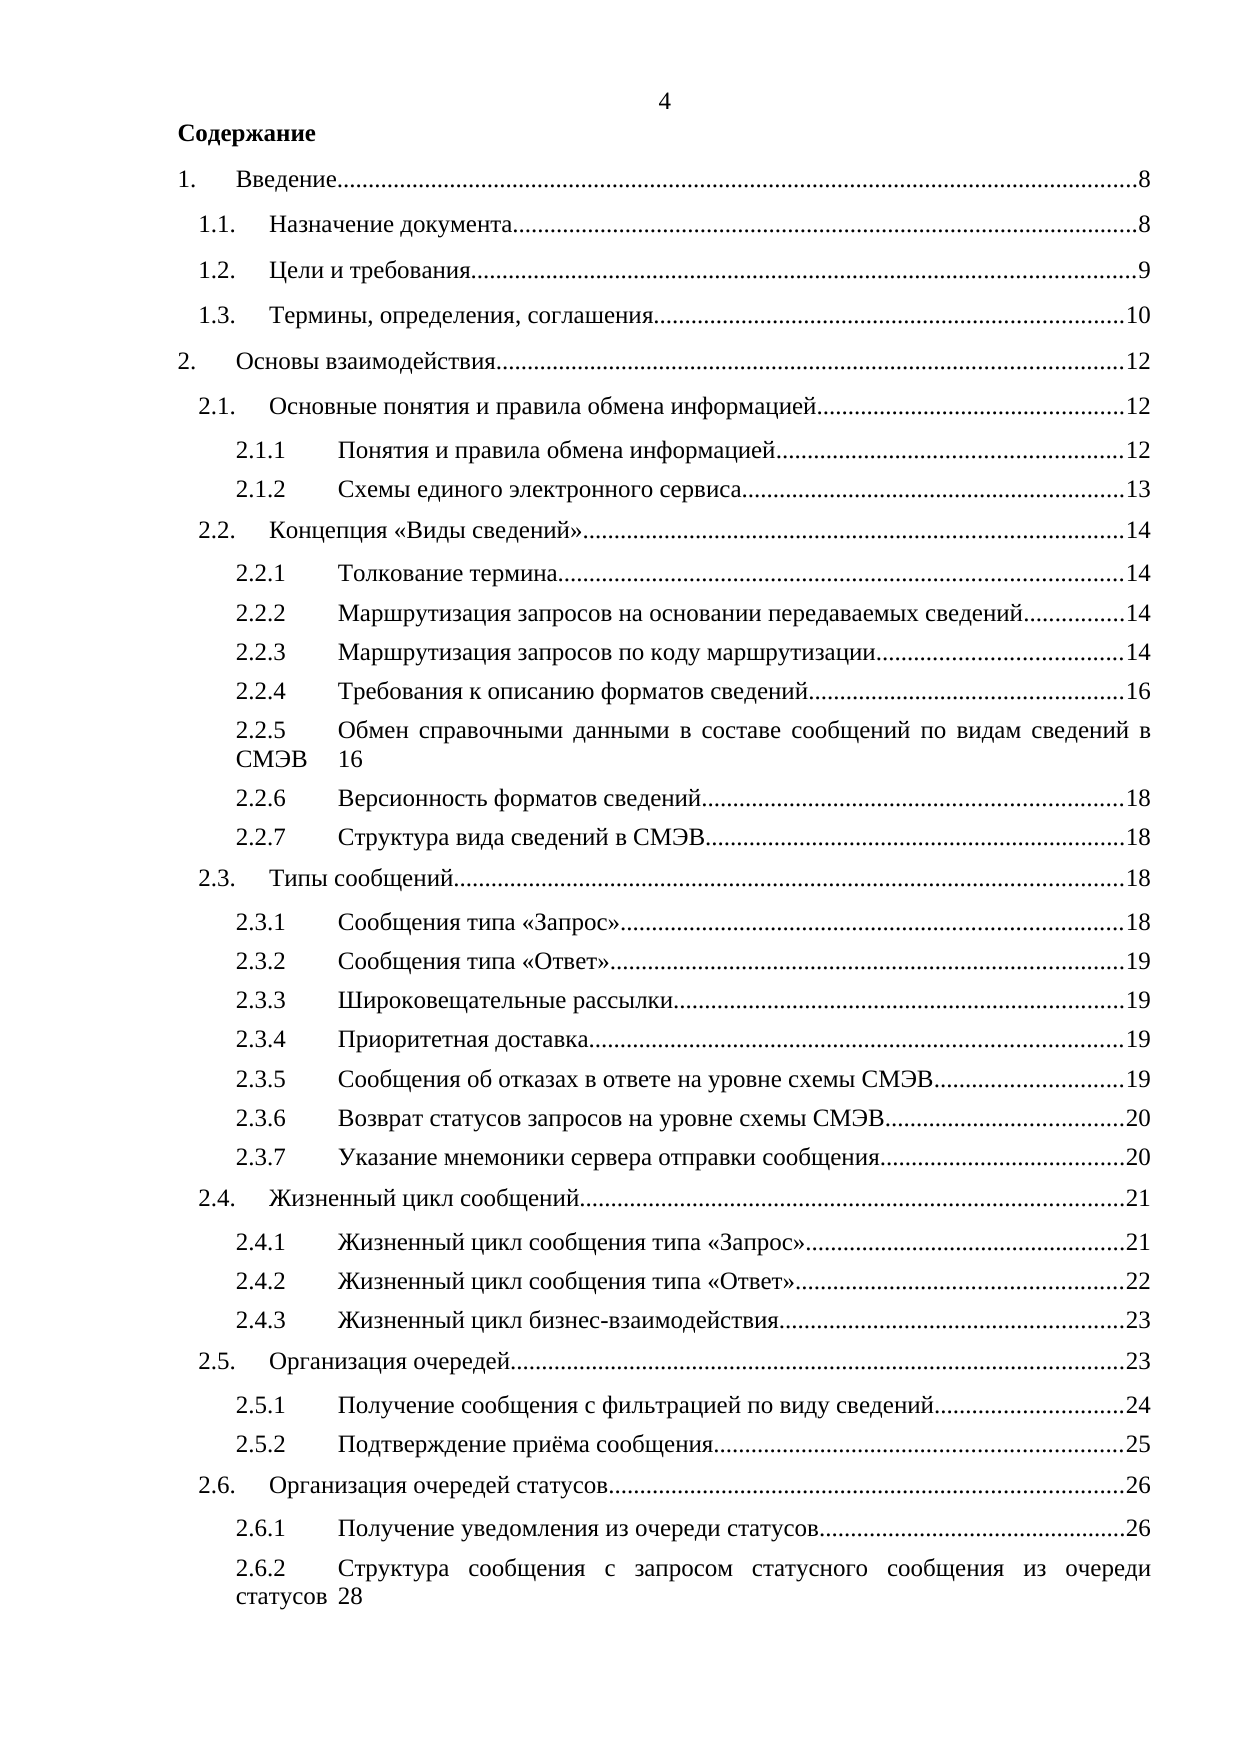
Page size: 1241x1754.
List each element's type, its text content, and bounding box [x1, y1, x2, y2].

text 2.4.3 Жизненный цикл бизнес-взаимодействия 23 [236, 1305, 1152, 1334]
text 2.5.2 Подтверждение приёма сообщения 25 [236, 1429, 1152, 1458]
text 2.3.7 Указание мнемоники сервера отправки сообщения 20 [236, 1142, 1152, 1171]
text 1.2. Цели и требования 9 [198, 255, 1152, 283]
text 2.2. Концепция «Виды сведений» 14 [198, 515, 1152, 544]
text 2.3.4 Приоритетная доставка 19 [236, 1024, 1152, 1053]
text 2. Основы взаимодействия 12 [177, 346, 1152, 374]
text 2.6.1 Получение уведомления из очереди статусов 26 [236, 1513, 1152, 1542]
text 2.6. Организация очередей статусов 26 [198, 1470, 1152, 1499]
text 1.1. Назначение документа 8 [198, 209, 1152, 238]
text 2.3.3 Широковещательные рассылки 19 [236, 985, 1152, 1014]
text 2.4.2 Жизненный цикл сообщения типа «Ответ» 22 [236, 1266, 1152, 1294]
text 1.3. Термины, определения, соглашения 10 [198, 300, 1152, 329]
text 2.2.3 Маршрутизация запросов по коду маршрутизации 14 [236, 637, 1152, 666]
text 2.1.2 Схемы единого электронного сервиса 13 [236, 474, 1152, 503]
text Содержание [177, 118, 1152, 147]
text 2.2.7 Структура вида сведений в СМЭВ 18 [236, 822, 1152, 851]
text 2.3.1 Сообщения типа «Запрос» 18 [236, 907, 1152, 936]
text 2.2.2 Маршрутизация запросов на основании передаваемых сведений 14 [236, 598, 1152, 626]
text 2.4. Жизненный цикл сообщений 21 [198, 1183, 1152, 1212]
text 2.1.1 Понятия и правила обмена информацией 12 [236, 435, 1152, 463]
text 2.6.2 Структура сообщения с запросом статусного сообщения из очереди статусов 28 [236, 1553, 1152, 1610]
text 2.3. Типы сообщений 18 [198, 863, 1152, 892]
text 2.2.6 Версионность форматов сведений 18 [236, 783, 1152, 812]
text 2.5.1 Получение сообщения с фильтрацией по виду сведений 24 [236, 1390, 1152, 1418]
text 2.3.5 Сообщения об отказах в ответе на уровне схемы СМЭВ 19 [236, 1064, 1152, 1092]
text 2.1. Основные понятия и правила обмена информацией 12 [198, 391, 1152, 420]
text 2.5. Организация очередей 23 [198, 1346, 1152, 1375]
text 2.4.1 Жизненный цикл сообщения типа «Запрос» 21 [236, 1227, 1152, 1255]
text 2.2.5 Обмен справочными данными в составе сообщений по видам сведений в СМЭВ 16 [236, 715, 1152, 773]
text 2.3.2 Сообщения типа «Ответ» 19 [236, 946, 1152, 975]
text 2.3.6 Возврат статусов запросов на уровне схемы СМЭВ 20 [236, 1103, 1152, 1132]
text 2.2.4 Требования к описанию форматов сведений 16 [236, 676, 1152, 705]
text 1. Введение 8 [177, 164, 1152, 192]
text 2.2.1 Толкование термина 14 [236, 558, 1152, 587]
